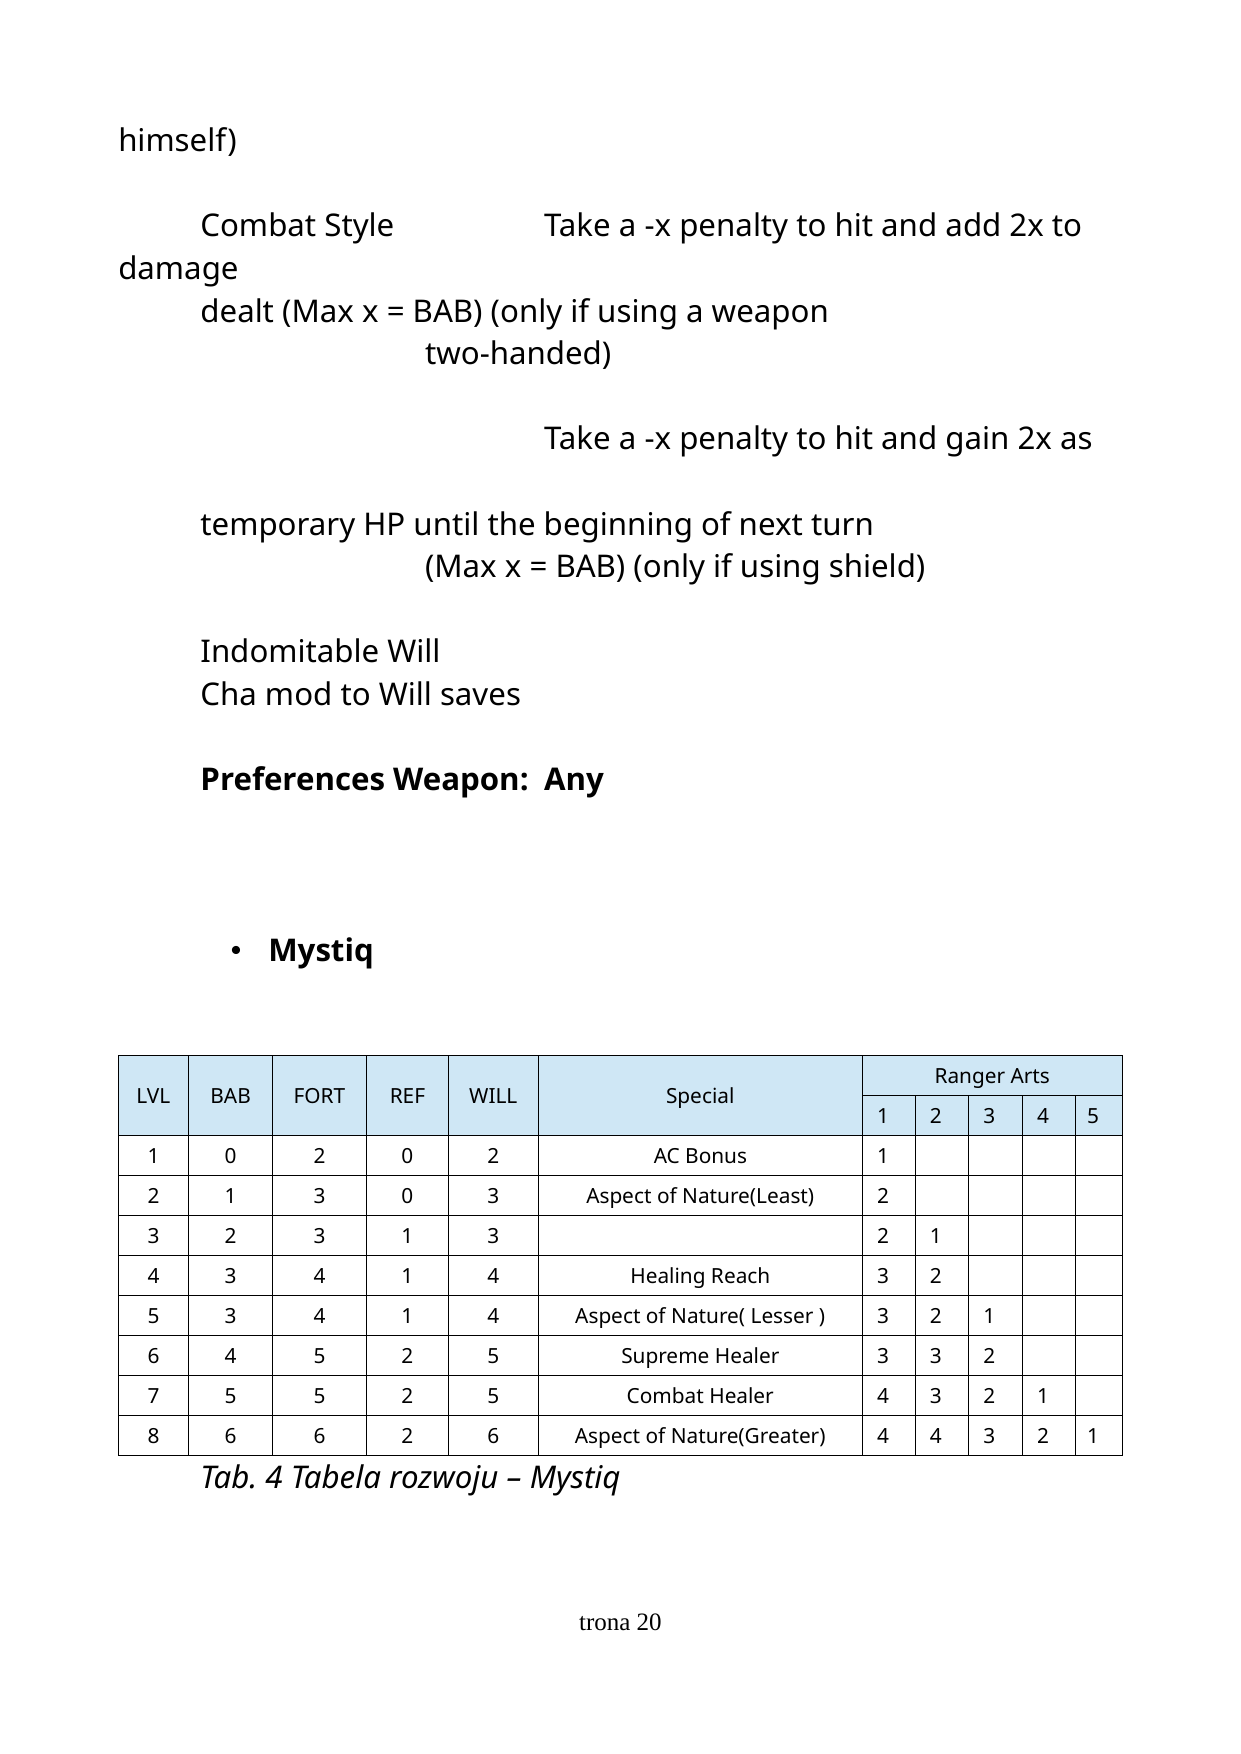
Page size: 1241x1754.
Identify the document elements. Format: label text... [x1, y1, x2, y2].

table_cell [1023, 1336, 1075, 1375]
table_cell 2 [969, 1376, 1022, 1415]
table_cell 3 [449, 1216, 538, 1255]
table_cell [1023, 1296, 1075, 1335]
table_cell Healing Reach [539, 1256, 862, 1295]
table_cell 1 [367, 1256, 448, 1295]
table_cell [1076, 1216, 1122, 1255]
table_cell 5 [449, 1336, 538, 1375]
table_cell [1023, 1176, 1075, 1215]
table_cell 2 [367, 1416, 448, 1455]
table_cell [916, 1136, 968, 1175]
table_header FORT [273, 1056, 366, 1135]
table_cell 2 [969, 1336, 1022, 1375]
table_cell 2 [449, 1136, 538, 1175]
table_cell 5 [449, 1376, 538, 1415]
table_cell 7 [119, 1376, 188, 1415]
table_cell 1 [916, 1216, 968, 1255]
table_cell 1 [969, 1296, 1022, 1335]
table_cell 1 [189, 1176, 272, 1215]
table_header LVL [119, 1056, 188, 1135]
text Indomitable Will Cha mod to Will saves [118, 629, 1122, 714]
table_cell [969, 1256, 1022, 1295]
table_cell 4 [273, 1256, 366, 1295]
table_cell 0 [189, 1136, 272, 1175]
table_cell 4 [449, 1256, 538, 1295]
table_header REF [367, 1056, 448, 1135]
table_cell 5 [1076, 1096, 1122, 1135]
table_cell 4 [449, 1296, 538, 1335]
table_cell 3 [916, 1376, 968, 1415]
table_cell 3 [189, 1256, 272, 1295]
table_cell 3 [969, 1416, 1022, 1455]
table_cell 1 [863, 1096, 915, 1135]
table_cell 0 [367, 1176, 448, 1215]
table_cell [1076, 1136, 1122, 1175]
table_header BAB [189, 1056, 272, 1135]
table_cell 4 [273, 1296, 366, 1335]
table_cell 2 [916, 1096, 968, 1135]
table_cell [969, 1216, 1022, 1255]
table_cell 3 [273, 1176, 366, 1215]
table_cell 4 [1023, 1096, 1075, 1135]
table_header Special [539, 1056, 862, 1135]
table_cell 3 [273, 1216, 366, 1255]
table_cell 1 [367, 1216, 448, 1255]
table_cell [969, 1176, 1022, 1215]
table_cell 3 [119, 1216, 188, 1255]
text Take a -x penalty to hit and gain 2x as temporary HP until the beginning of next turn (Max x = BAB) (only if using shield) [118, 416, 1122, 587]
table_cell 1 [1076, 1416, 1122, 1455]
table_cell 6 [119, 1336, 188, 1375]
table_cell 2 [119, 1176, 188, 1215]
table_cell 8 [119, 1416, 188, 1455]
table_cell 4 [119, 1256, 188, 1295]
table_cell 2 [916, 1256, 968, 1295]
table_header WILL [449, 1056, 538, 1135]
table_cell [1023, 1136, 1075, 1175]
table_cell [916, 1176, 968, 1215]
text Combat Style Take a -x penalty to hit and add 2x to damage dealt (Max x = BAB) (only if using a weapon two-handed) [118, 203, 1122, 374]
table_cell 3 [863, 1336, 915, 1375]
table_cell [969, 1136, 1022, 1175]
table_cell [1023, 1216, 1075, 1255]
table_cell 3 [189, 1296, 272, 1335]
table_cell 2 [367, 1336, 448, 1375]
table_cell Combat Healer [539, 1376, 862, 1415]
table_cell 1 [1023, 1376, 1075, 1415]
table_cell [1076, 1296, 1122, 1335]
table_cell 6 [189, 1416, 272, 1455]
table_cell [1076, 1336, 1122, 1375]
text Tab. 4 Tabela rozwoju – Mystiq [118, 1456, 1122, 1498]
table_cell 2 [367, 1376, 448, 1415]
table_cell 4 [189, 1336, 272, 1375]
table_header Ranger Arts [863, 1056, 1122, 1095]
table_cell 0 [367, 1136, 448, 1175]
table_cell [1023, 1256, 1075, 1295]
table_cell 4 [916, 1416, 968, 1455]
table_cell 5 [189, 1376, 272, 1415]
table_cell 3 [449, 1176, 538, 1215]
table_cell 4 [863, 1376, 915, 1415]
text himself) [118, 118, 1122, 161]
table_cell [539, 1216, 862, 1255]
table_cell [1076, 1176, 1122, 1215]
table_cell 3 [863, 1256, 915, 1295]
table_cell 5 [273, 1336, 366, 1375]
table_cell Supreme Healer [539, 1336, 862, 1375]
table_cell Aspect of Nature(Greater) [539, 1416, 862, 1455]
table_cell 3 [863, 1296, 915, 1335]
table_cell AC Bonus [539, 1136, 862, 1175]
table_cell 3 [969, 1096, 1022, 1135]
table_cell 2 [863, 1216, 915, 1255]
table_cell Aspect of Nature( Lesser ) [539, 1296, 862, 1335]
table_cell 2 [273, 1136, 366, 1175]
table_cell 1 [119, 1136, 188, 1175]
table_cell [1076, 1376, 1122, 1415]
list Mystiq [231, 928, 1122, 970]
table_cell 2 [863, 1176, 915, 1215]
table_cell 2 [916, 1296, 968, 1335]
table_cell 2 [189, 1216, 272, 1255]
table_cell 1 [863, 1136, 915, 1175]
table_cell [1076, 1256, 1122, 1295]
table_cell 6 [273, 1416, 366, 1455]
text Preferences Weapon: Any [118, 757, 1122, 800]
table_cell 4 [863, 1416, 915, 1455]
table_cell 3 [916, 1336, 968, 1375]
table_cell 1 [367, 1296, 448, 1335]
table_cell 5 [273, 1376, 366, 1415]
table_cell Aspect of Nature(Least) [539, 1176, 862, 1215]
table_cell 5 [119, 1296, 188, 1335]
table_cell 2 [1023, 1416, 1075, 1455]
table_cell 6 [449, 1416, 538, 1455]
